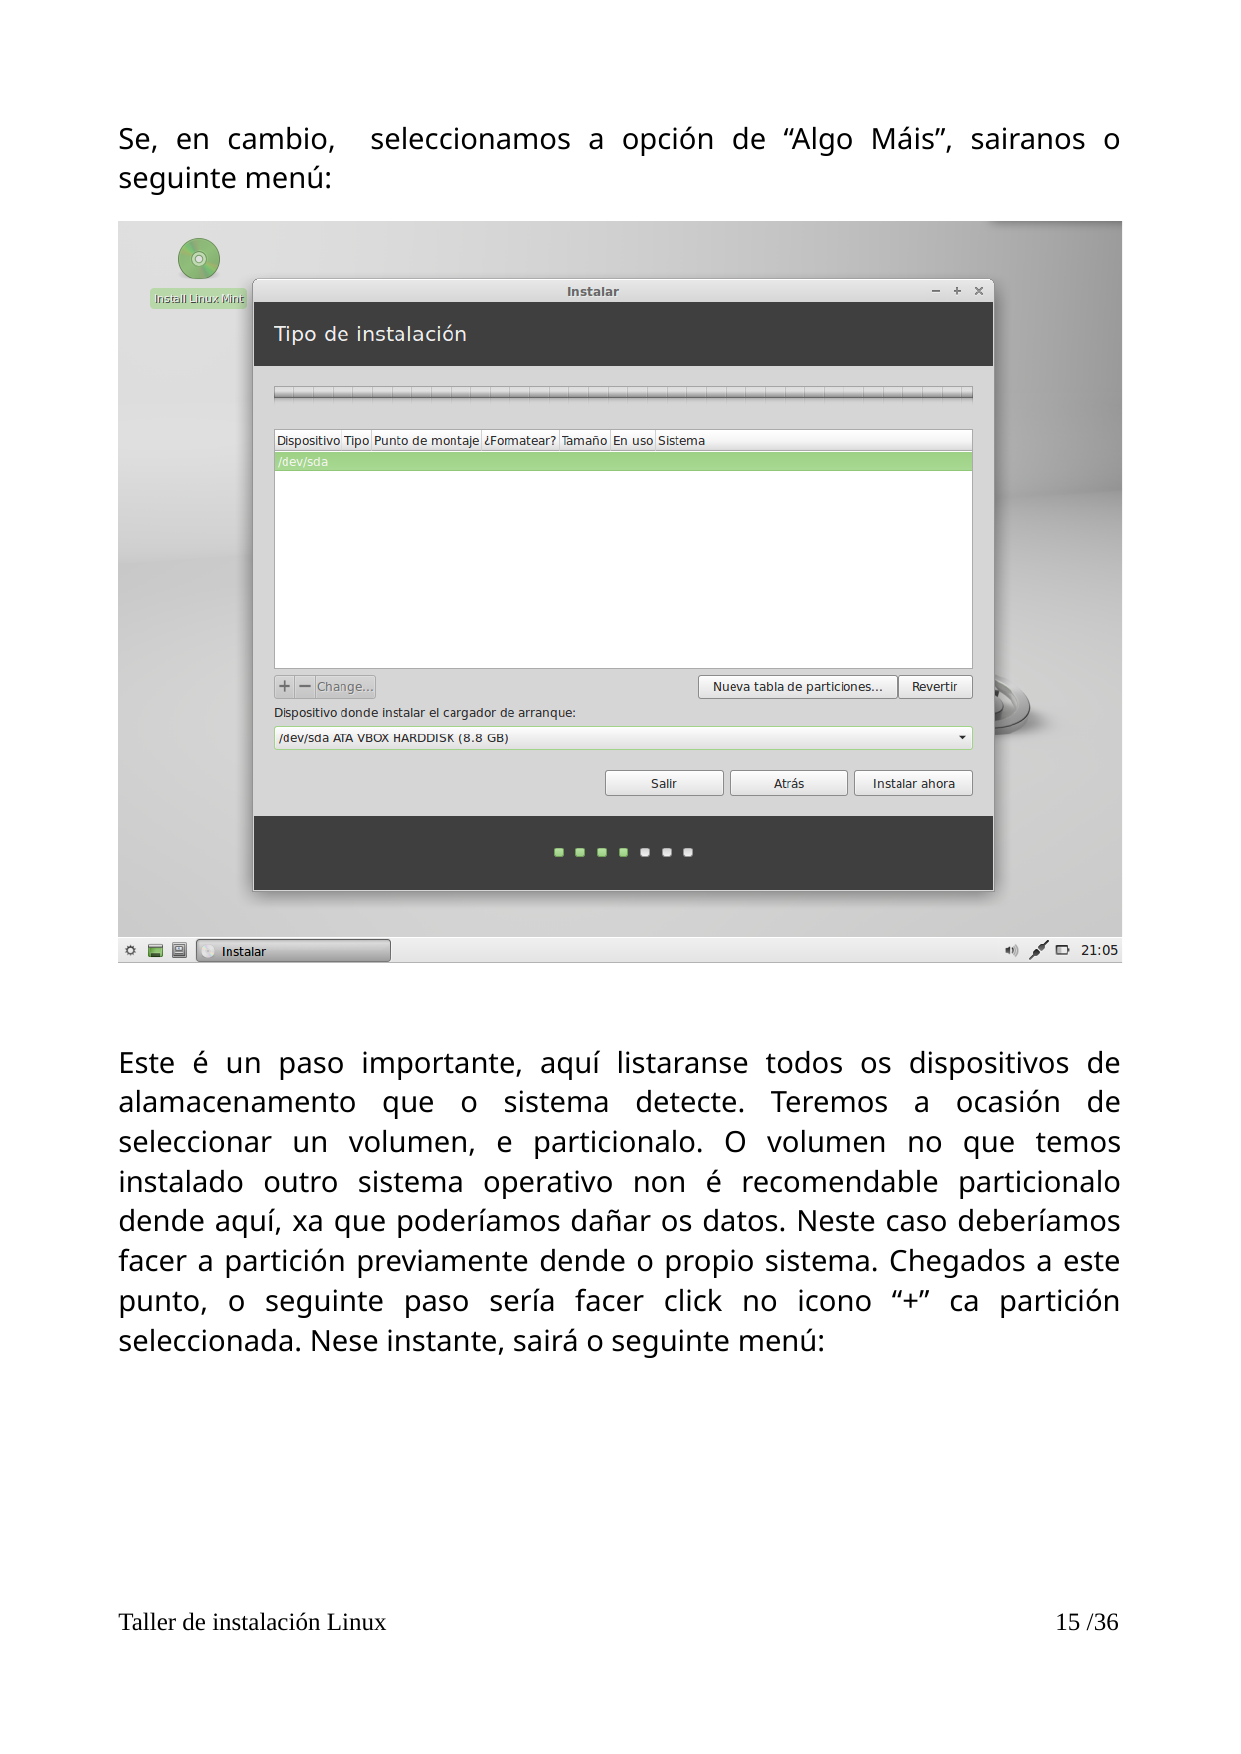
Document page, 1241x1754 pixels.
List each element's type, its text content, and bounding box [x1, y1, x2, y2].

picture [118, 221, 1123, 963]
text Este é un paso importante, aquí listaranse todos os dispositivos de alamacenamento que o sistema detecte. Teremos a ocasión de seleccionar un volumen, e particionalo. O volumen no que temos instalado outro sistema operativo non é recomendable particionalo dende aquí, xa que poderíamos dañar os datos. Neste caso deberíamos facer a partición previamente dende o propio sistema. Chegados a este punto, o seguinte paso sería facer click no icono “+” ca partición seleccionada. Nese instante, sairá o seguinte menú: [118, 1042, 1122, 1359]
text Se, en cambio, seleccionamos a opción de “Algo Máis”, sairanos o seguinte menú: [118, 118, 1122, 197]
